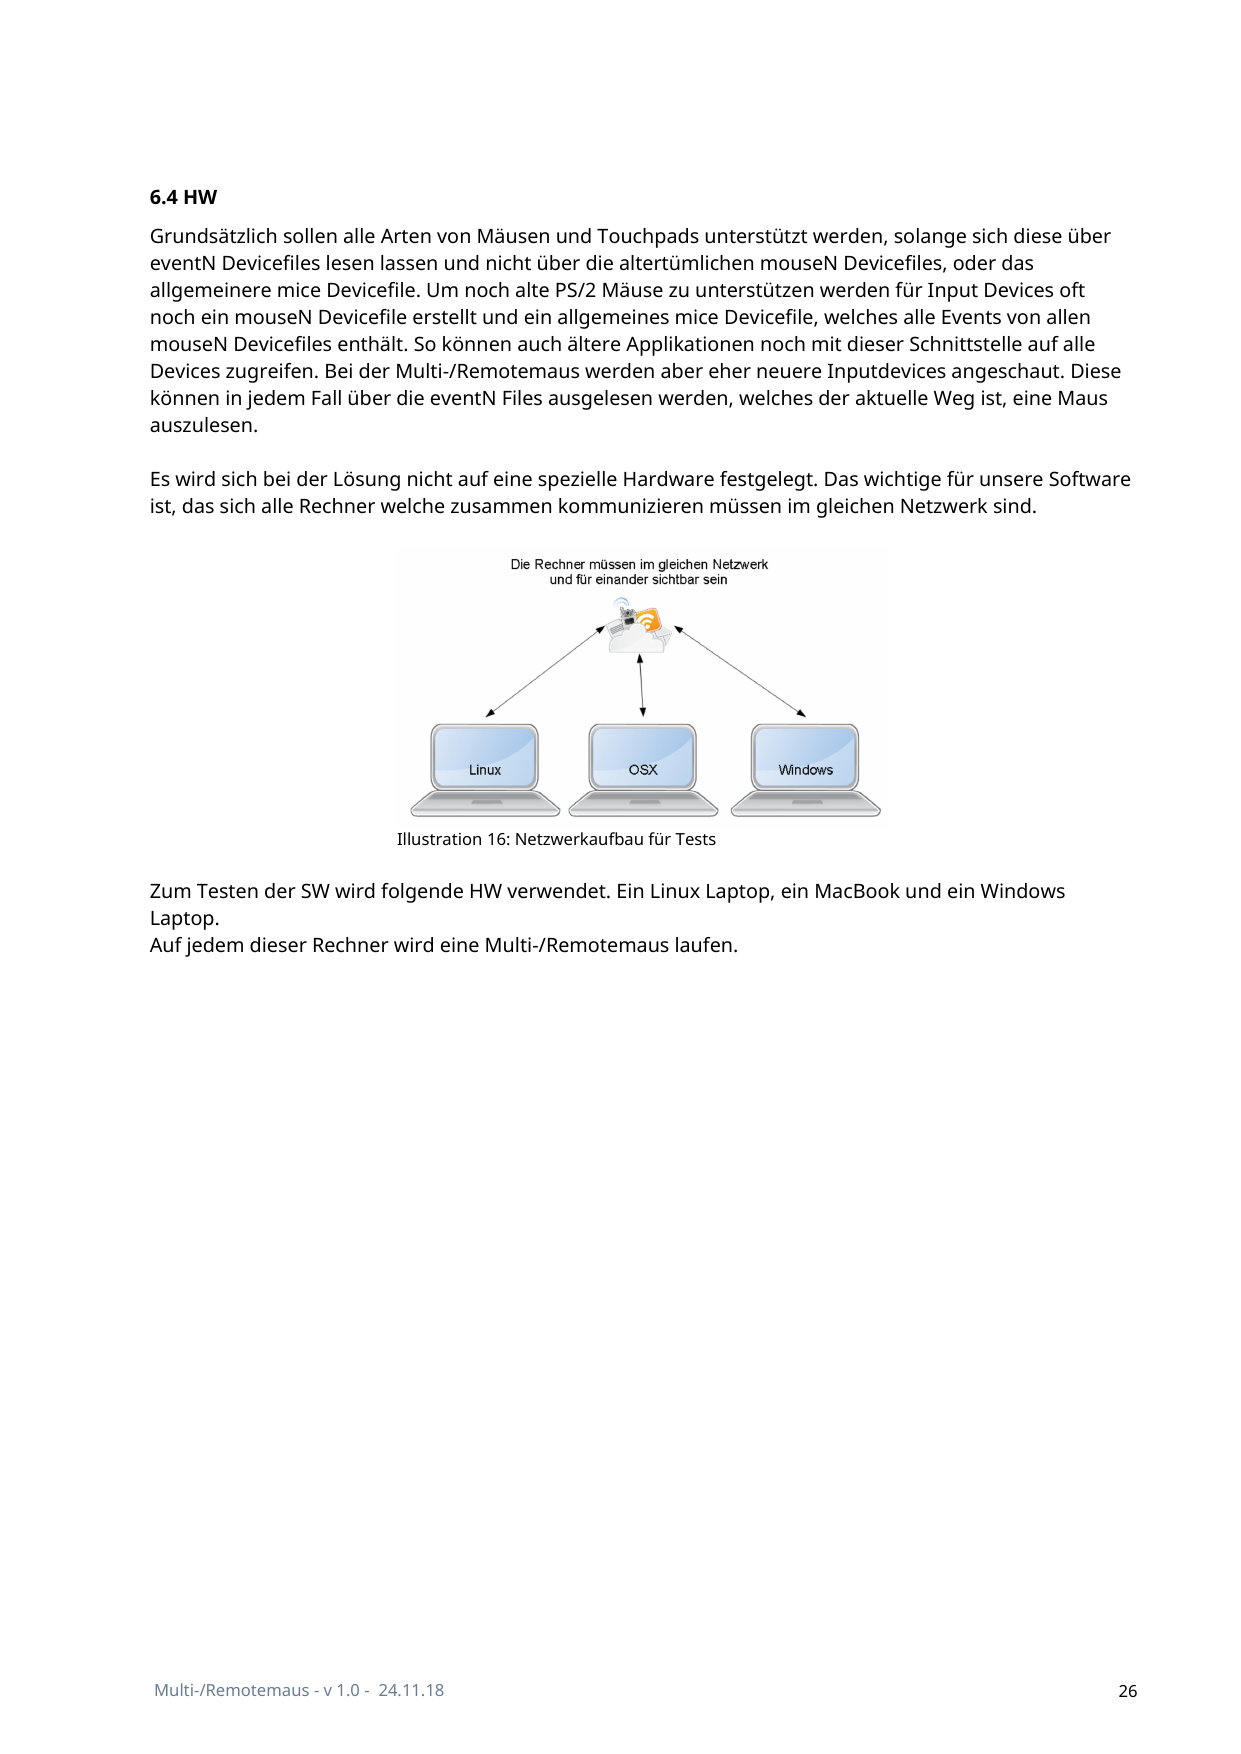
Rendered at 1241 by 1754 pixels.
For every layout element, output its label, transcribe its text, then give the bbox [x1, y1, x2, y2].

picture [396, 546, 889, 828]
text Auf jedem dieser Rechner wird eine Multi-/Remotemaus laufen. [149, 931, 1136, 958]
text Illustration 16: Netzwerkaufbau für Tests [397, 828, 888, 850]
text Zum Testen der SW wird folgende HW verwendet. Ein Linux Laptop, ein MacBook und ein Windows Laptop. [149, 877, 1136, 931]
text Es wird sich bei der Lösung nicht auf eine spezielle Hardware festgelegt. Das wichtige für unsere Software ist, das sich alle Rechner welche zusammen kommunizieren müssen im gleichen Netzwerk sind. [149, 465, 1136, 519]
subtitle HW [149, 183, 1136, 210]
text Grundsätzlich sollen alle Arten von Mäusen und Touchpads unterstützt werden, solange sich diese über eventN Devicefiles lesen lassen und nicht über die altertümlichen mouseN Devicefiles, oder das allgemeinere mice Devicefile. Um noch alte PS/2 Mäuse zu unterstützen werden für Input Devices oft noch ein mouseN Devicefile erstellt und ein allgemeines mice Devicefile, welches alle Events von allen mouseN Devicefiles enthält. So können auch ältere Applikationen noch mit dieser Schnittstelle auf alle Devices zugreifen. Bei der Multi-/Remotemaus werden aber eher neuere Inputdevices angeschaut. Diese können in jedem Fall über die eventN Files ausgelesen werden, welches der aktuelle Weg ist, eine Maus auszulesen. [149, 223, 1136, 438]
